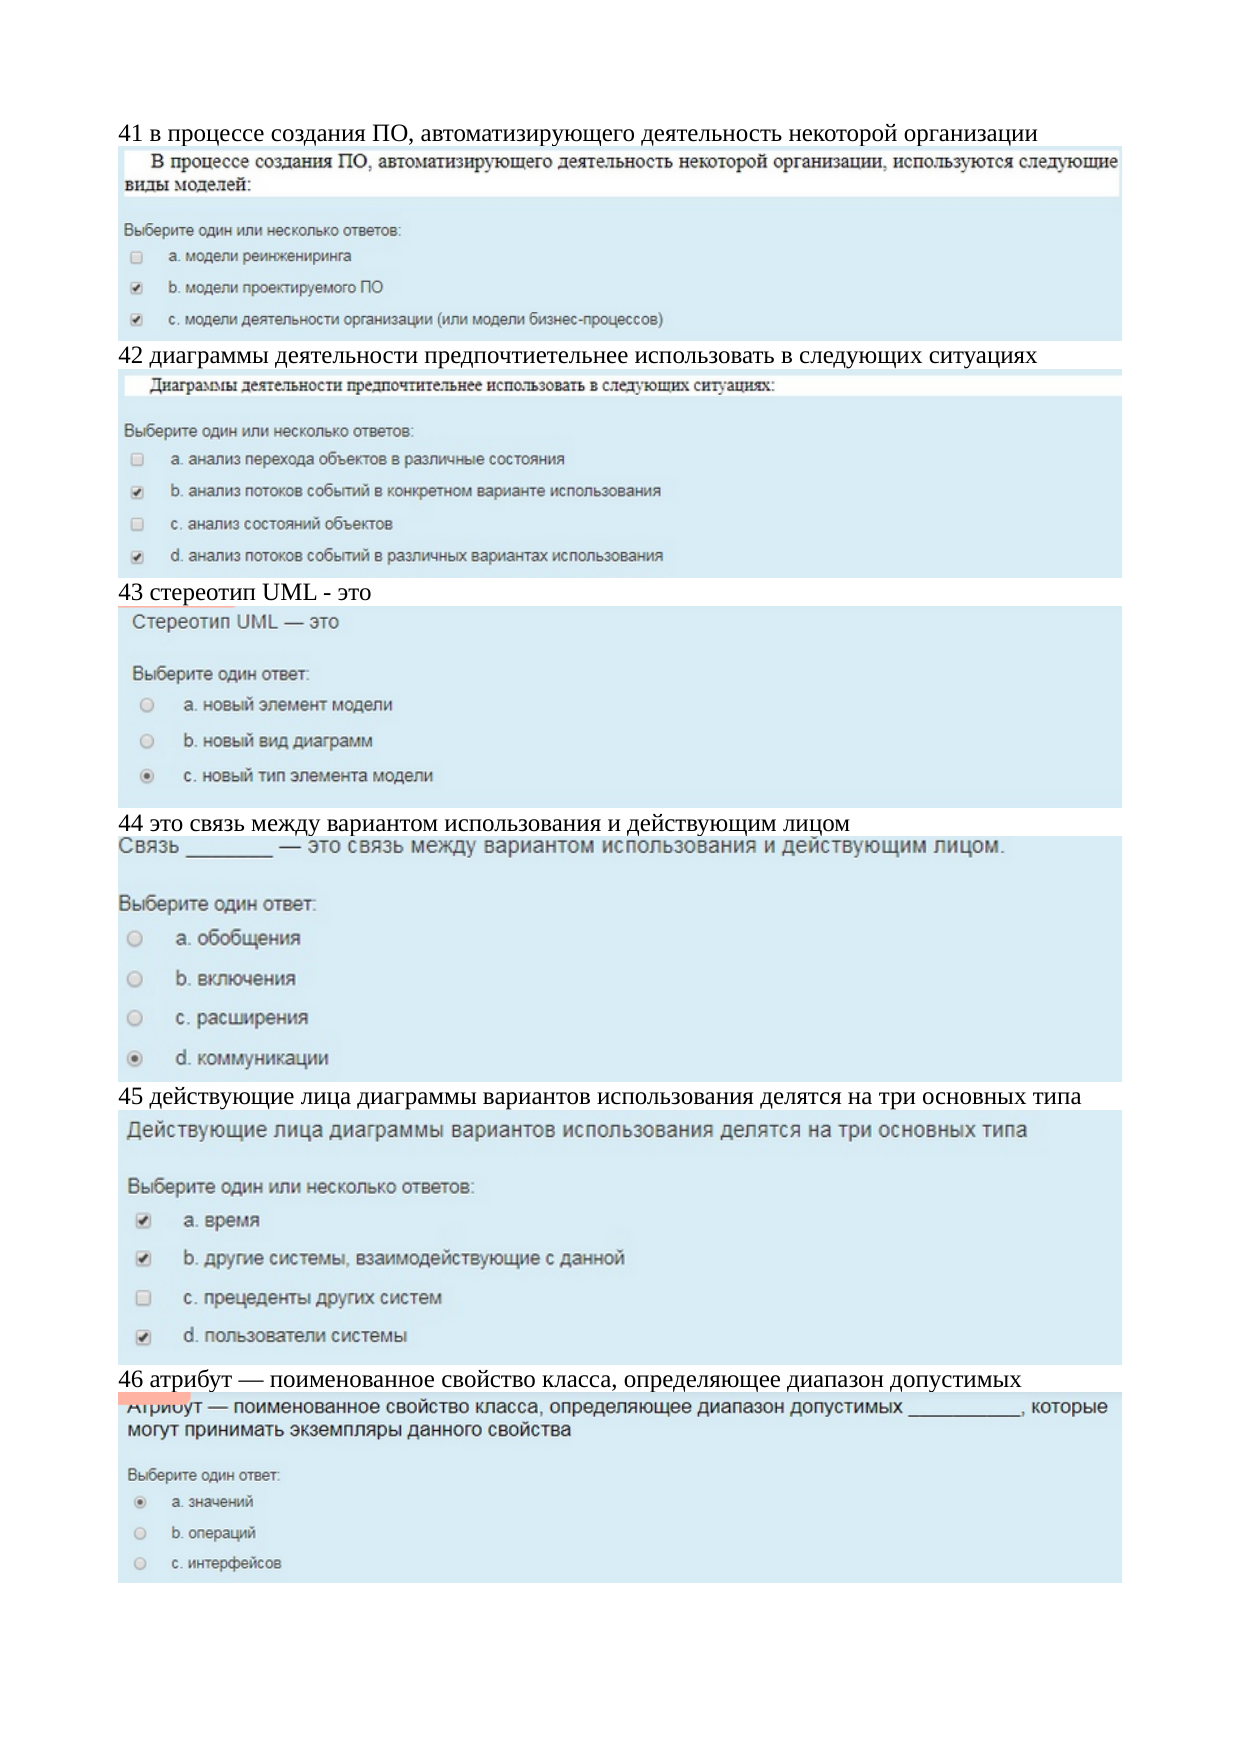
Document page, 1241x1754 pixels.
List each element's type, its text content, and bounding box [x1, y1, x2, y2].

text 43 стереотип UML - это [118, 578, 1122, 606]
picture [118, 836, 1123, 1082]
text 45 действующие лица диаграммы вариантов использования делятся на три основных типа [118, 1082, 1122, 1110]
text 44 это связь между вариантом использования и действующим лицом [118, 808, 1122, 836]
text 46 атрибут — поименованное свойство класса, определяющее диапазон допустимых [118, 1365, 1122, 1392]
picture [118, 1110, 1123, 1365]
picture [118, 606, 1123, 808]
picture [118, 1392, 1123, 1583]
text 41 в процессе создания ПО, автоматизирующего деятельность некоторой организации [118, 118, 1122, 146]
text 42 диаграммы деятельности предпочтиетельнее использовать в следующих ситуациях [118, 341, 1122, 369]
picture [118, 369, 1123, 578]
picture [118, 146, 1123, 341]
